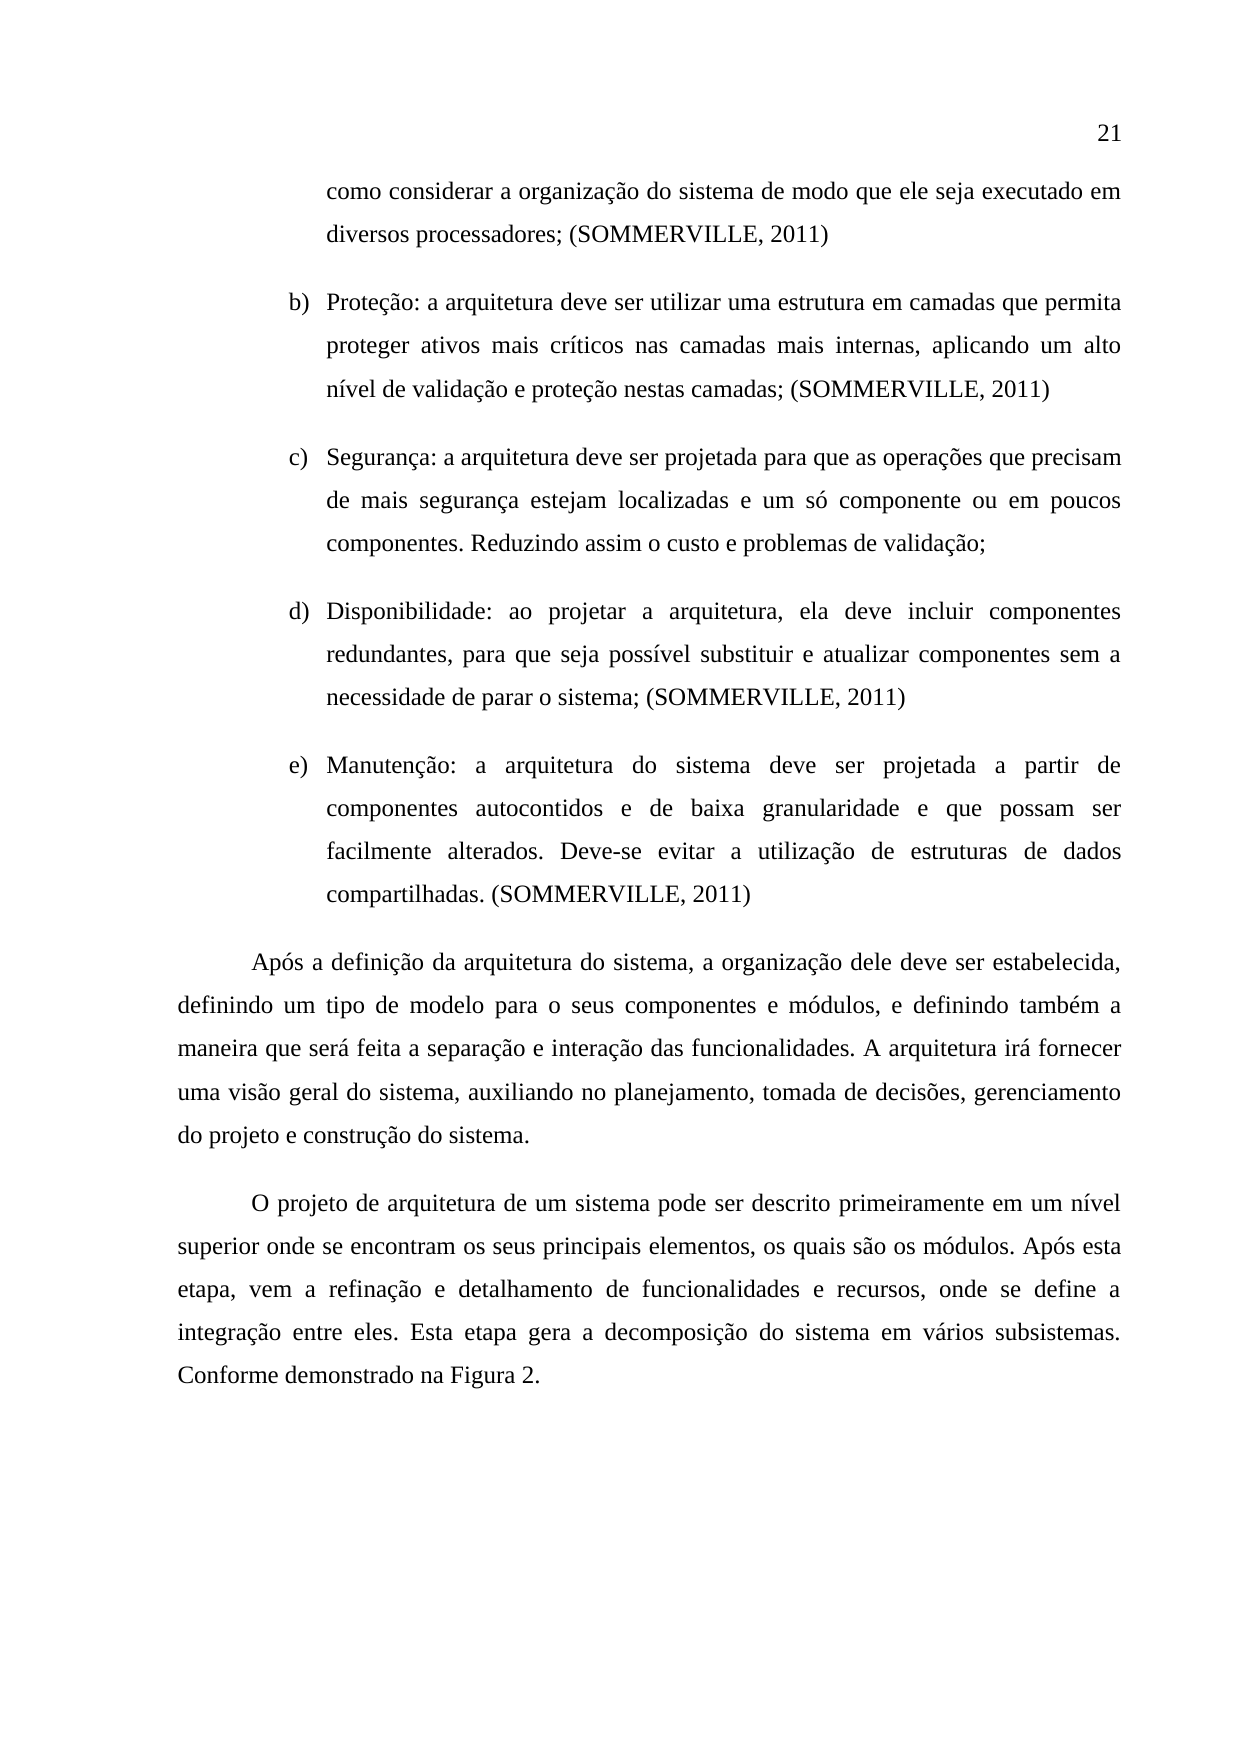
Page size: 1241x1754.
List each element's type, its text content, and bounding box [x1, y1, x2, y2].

list como considerar a organização do sistema de modo que ele seja executado em diversos processadores; (SOMMERVILLE, 2011) [288, 176, 1122, 248]
list Proteção: a arquitetura deve ser utilizar uma estrutura em camadas que permita proteger ativos mais críticos nas camadas mais internas, aplicando um alto nível de validação e proteção nestas camadas; (SOMMERVILLE, 2011) [288, 287, 1122, 402]
text O projeto de arquitetura de um sistema pode ser descrito primeiramente em um nível superior onde se encontram os seus principais elementos, os quais são os módulos. Após esta etapa, vem a refinação e detalhamento de funcionalidades e recursos, onde se define a integração entre eles. Esta etapa gera a decomposição do sistema em vários subsistemas. Conforme demonstrado na Figura 2. [177, 1188, 1122, 1389]
list Disponibilidade: ao projetar a arquitetura, ela deve incluir componentes redundantes, para que seja possível substituir e atualizar componentes sem a necessidade de parar o sistema; (SOMMERVILLE, 2011) [288, 596, 1122, 711]
list Manutenção: a arquitetura do sistema deve ser projetada a partir de componentes autocontidos e de baixa granularidade e que possam ser facilmente alterados. Deve-se evitar a utilização de estruturas de dados compartilhadas. (SOMMERVILLE, 2011) [288, 750, 1122, 908]
list Segurança: a arquitetura deve ser projetada para que as operações que precisam de mais segurança estejam localizadas e um só componente ou em poucos componentes. Reduzindo assim o custo e problemas de validação; [288, 442, 1122, 557]
text Após a definição da arquitetura do sistema, a organização dele deve ser estabelecida, definindo um tipo de modelo para o seus componentes e módulos, e definindo também a maneira que será feita a separação e interação das funcionalidades. A arquitetura irá fornecer uma visão geral do sistema, auxiliando no planejamento, tomada de decisões, gerenciamento do projeto e construção do sistema. [177, 947, 1122, 1148]
